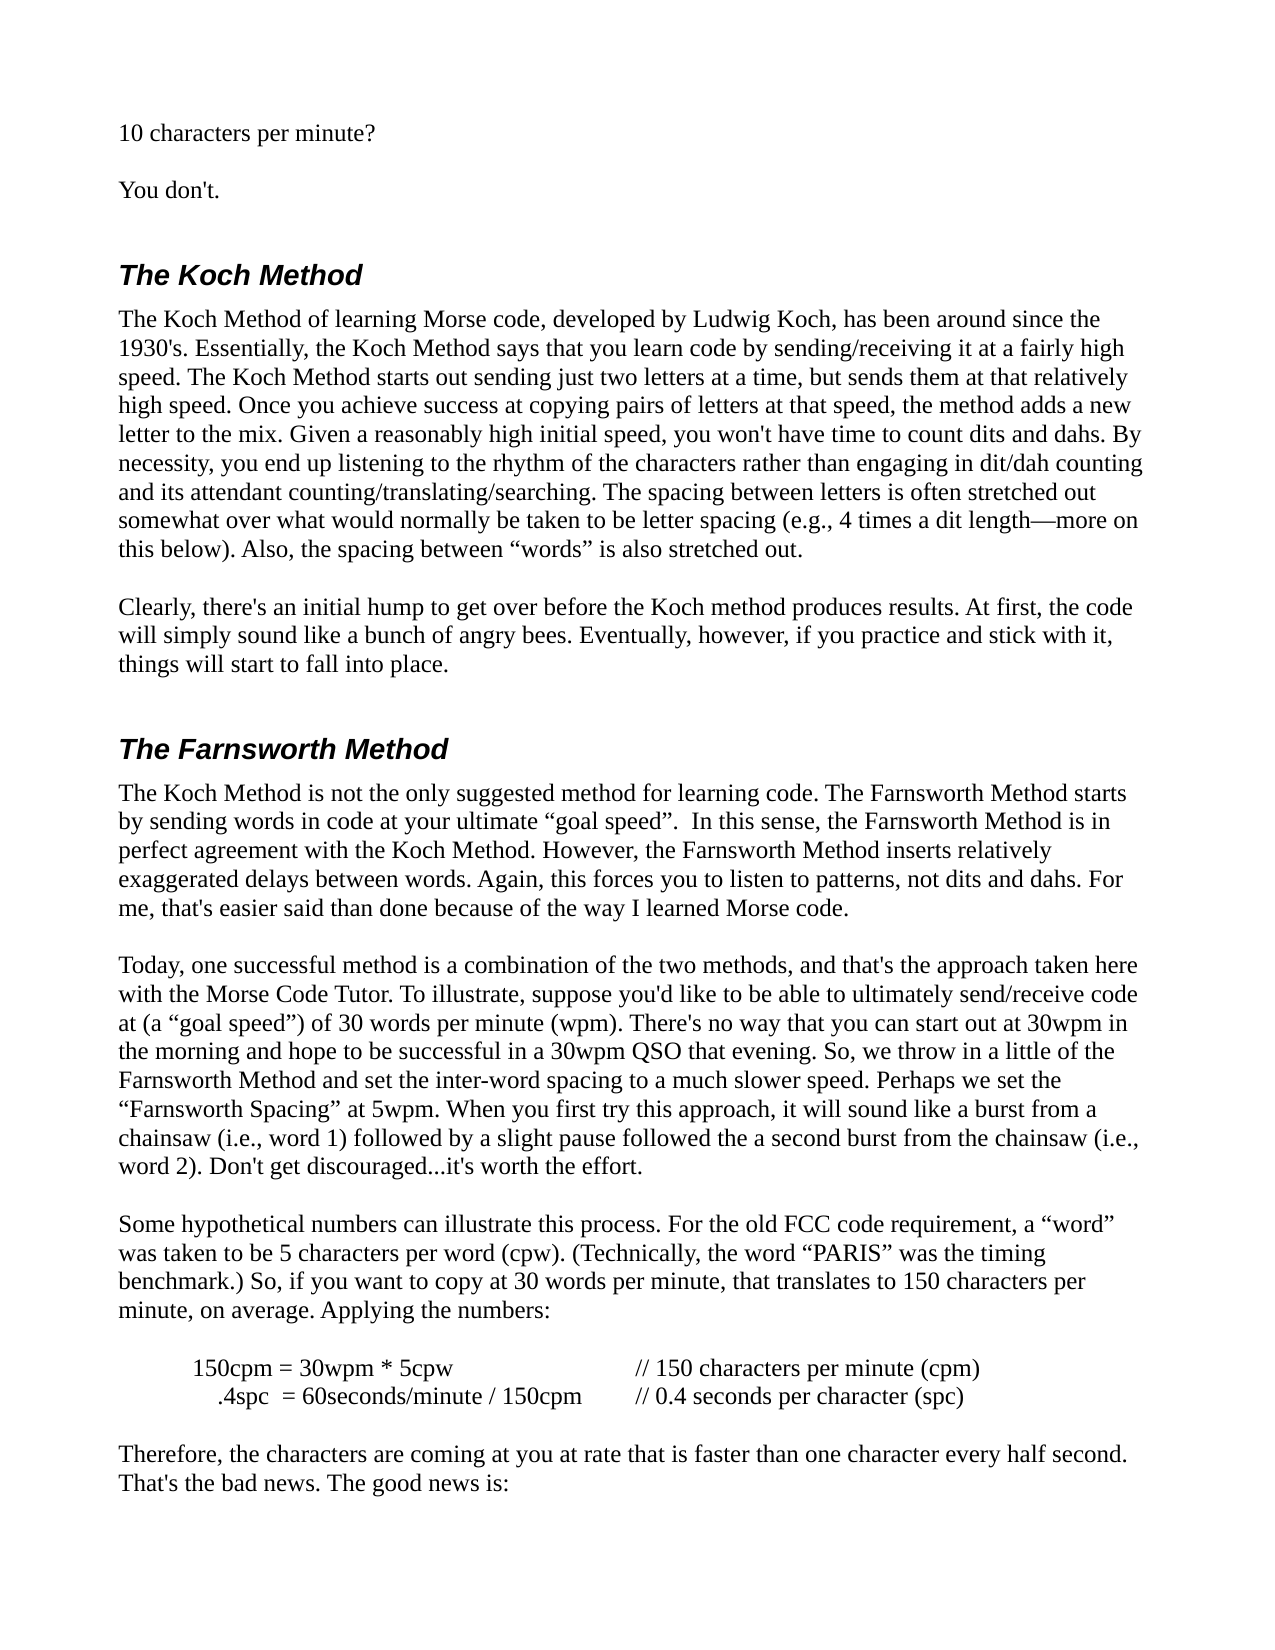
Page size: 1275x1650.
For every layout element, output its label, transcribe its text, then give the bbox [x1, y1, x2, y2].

text The Koch Method is not the only suggested method for learning code. The Farnsworth Method starts by sending words in code at your ultimate “goal speed”. In this sense, the Farnsworth Method is in perfect agreement with the Koch Method. However, the Farnsworth Method inserts relatively exaggerated delays between words. Again, this forces you to listen to patterns, not dits and dahs. For me, that's easier said than done because of the way I learned Morse code. [118, 778, 1157, 921]
text Clearly, there's an initial hump to get over before the Koch method produces results. At first, the code will simply sound like a bunch of angry bees. Eventually, however, if you practice and stick with it, things will start to fall into place. [118, 592, 1157, 678]
text You don't. [118, 176, 1157, 204]
text Today, one successful method is a combination of the two methods, and that's the approach taken here with the Morse Code Tutor. To illustrate, suppose you'd like to be able to ultimately send/receive code at (a “goal speed”) of 30 words per minute (wpm). There's no way that you can start out at 30wpm in the morning and hope to be successful in a 30wpm QSO that evening. So, we throw in a little of the Farnsworth Method and set the inter-word spacing to a much slower speed. Perhaps we set the “Farnsworth Spacing” at 5wpm. When you first try this approach, it will sound like a burst from a chainsaw (i.e., word 1) followed by a slight pause followed the a second burst from the chainsaw (i.e., word 2). Don't get discouraged...it's worth the effort. [118, 950, 1157, 1180]
text 10 characters per minute? [118, 118, 1157, 147]
text 150cpm = 30wpm * 5cpw // 150 characters per minute (cpm) [118, 1353, 1157, 1381]
subtitle The Farnsworth Method [118, 732, 1157, 765]
text Therefore, the characters are coming at you at rate that is faster than one character every half second. That's the bad news. The good news is: [118, 1439, 1157, 1496]
text .4spc = 60seconds/minute / 150cpm // 0.4 seconds per character (spc) [118, 1381, 1157, 1410]
text The Koch Method of learning Morse code, developed by Ludwig Koch, has been around since the 1930's. Essentially, the Koch Method says that you learn code by sending/receiving it at a fairly high speed. The Koch Method starts out sending just two letters at a time, but sends them at that relatively high speed. Once you achieve success at copying pairs of letters at that speed, the method adds a new letter to the mix. Given a reasonably high initial speed, you won't have time to count dits and dahs. By necessity, you end up listening to the rhythm of the characters rather than engaging in dit/dah counting and its attendant counting/translating/searching. The spacing between letters is often stretched out somewhat over what would normally be taken to be letter spacing (e.g., 4 times a dit length—more on this below). Also, the spacing between “words” is also stretched out. [118, 304, 1157, 563]
text Some hypothetical numbers can illustrate this process. For the old FCC code requirement, a “word” was taken to be 5 characters per word (cpw). (Technically, the word “PARIS” was the timing benchmark.) So, if you want to copy at 30 words per minute, that translates to 150 characters per minute, on average. Applying the numbers: [118, 1209, 1157, 1324]
subtitle The Koch Method [118, 258, 1157, 292]
